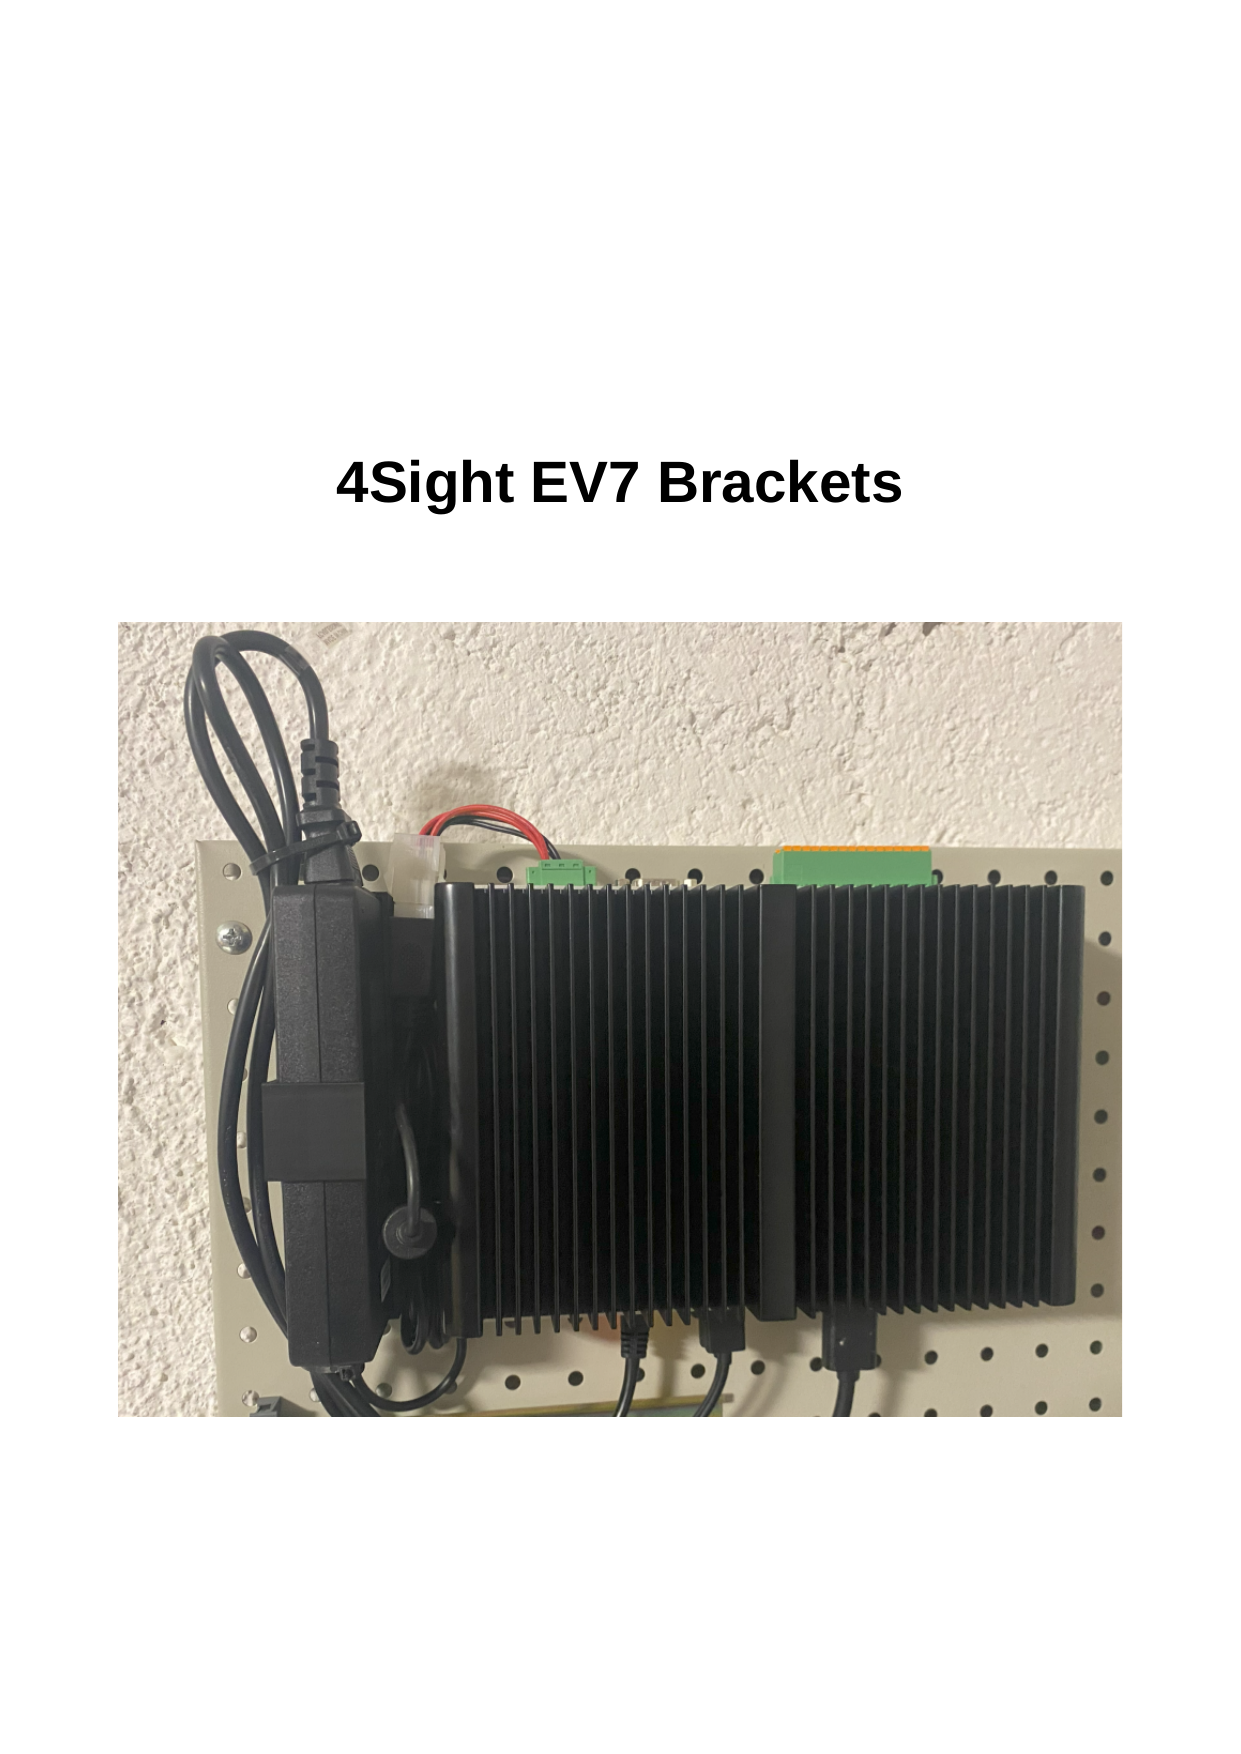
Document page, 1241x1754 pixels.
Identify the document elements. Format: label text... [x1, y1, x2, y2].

title 4Sight EV7 Brackets [118, 447, 1122, 514]
picture [118, 622, 1123, 1417]
